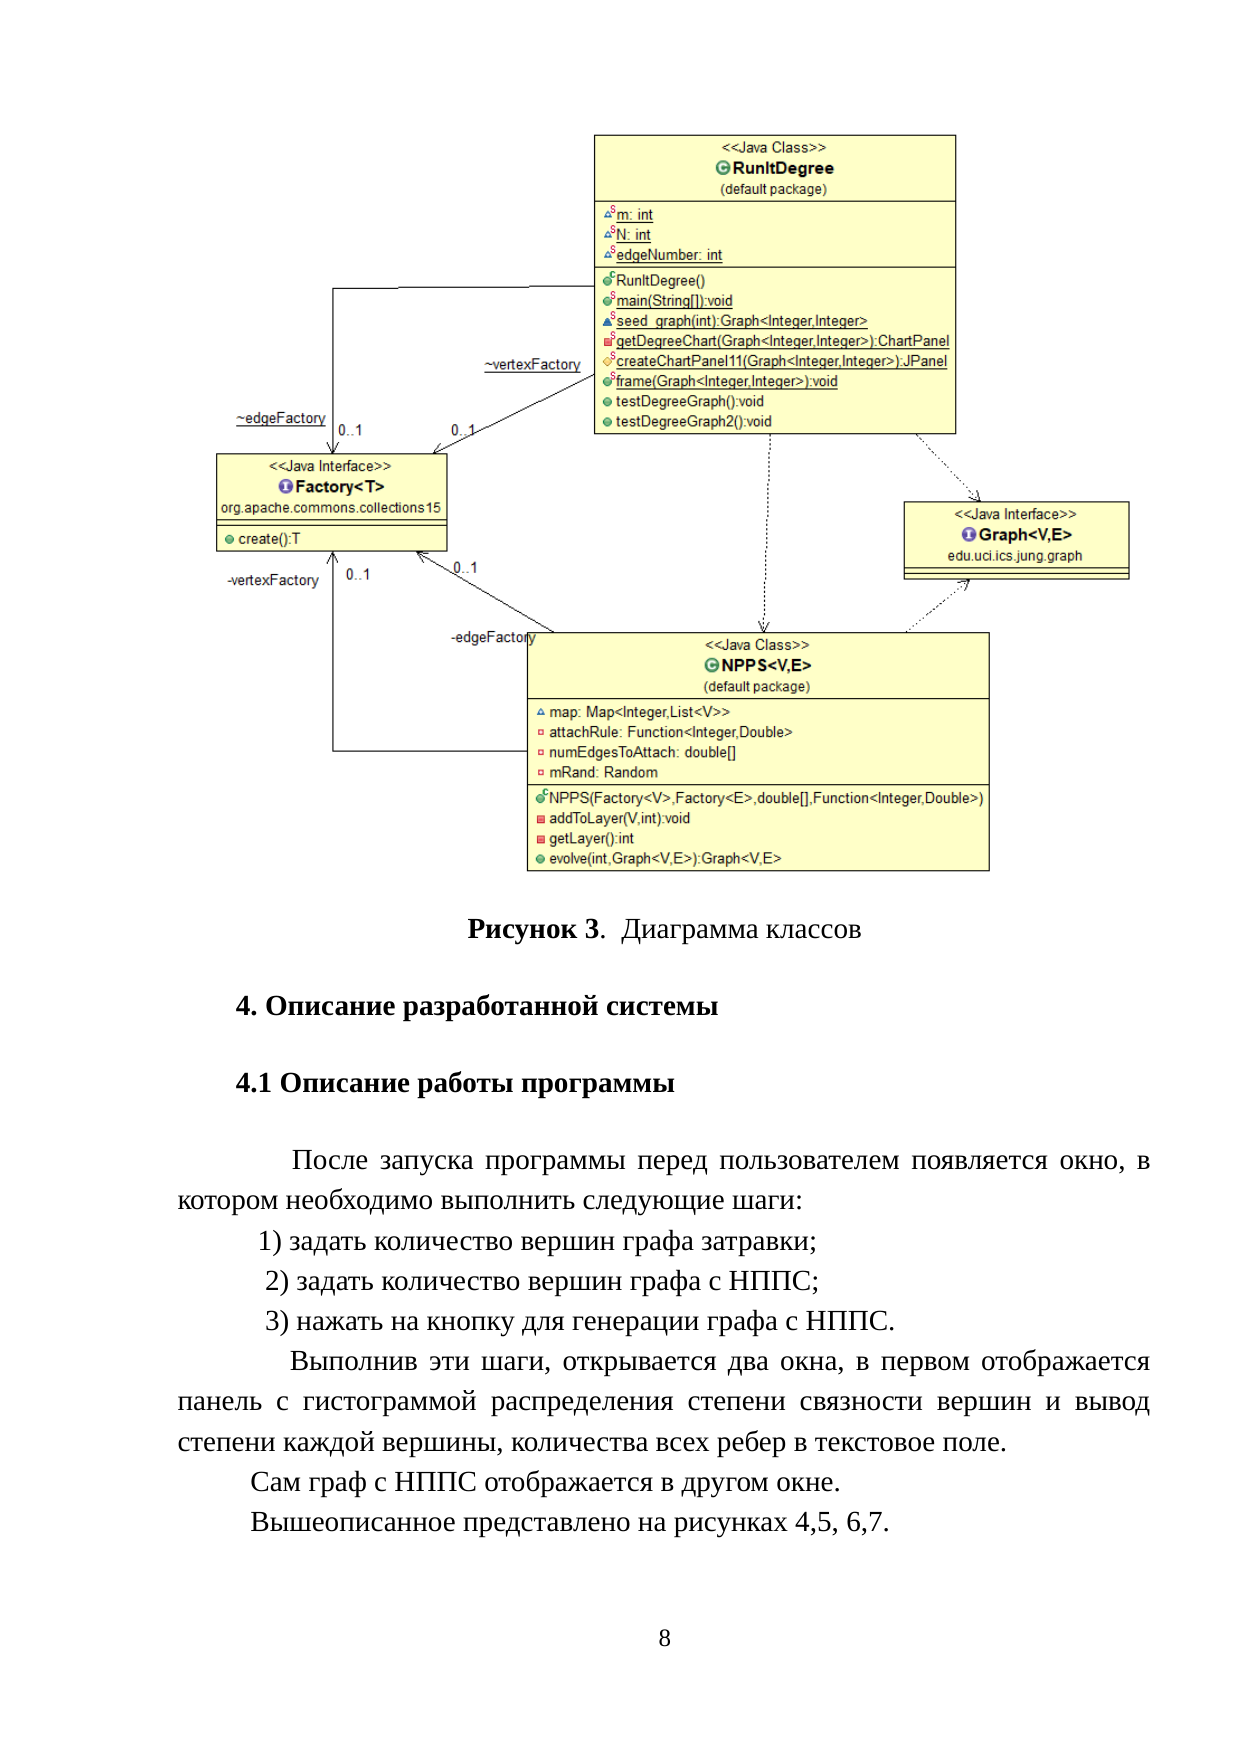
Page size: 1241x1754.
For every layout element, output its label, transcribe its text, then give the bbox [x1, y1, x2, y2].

text 2) задать количество вершин графа с НППС; [177, 1263, 1152, 1296]
text Выполнив эти шаги, открывается два окна, в первом отображается панель с гистограммой распределения степени связности вершин и вывод степени каждой вершины, количества всех ребер в текстовое поле. [177, 1343, 1152, 1457]
text 3) нажать на кнопку для генерации графа с НППС. [177, 1303, 1152, 1337]
text После запуска программы перед пользователем появляется окно, в котором необходимо выполнить следующие шаги: [177, 1142, 1152, 1216]
text Сам граф с НППС отображается в другом окне. [177, 1464, 1152, 1497]
text Рисунок 3. Диаграмма классов [177, 911, 1152, 944]
text 4. Описание разработанной системы [177, 988, 1152, 1022]
text Вышеописанное представлено на рисунках 4,5, 6,7. [177, 1504, 1152, 1538]
text 1) задать количество вершин графа затравки; [177, 1223, 1152, 1256]
picture [177, 118, 1152, 906]
text 4.1 Описание работы программы [177, 1065, 1152, 1099]
